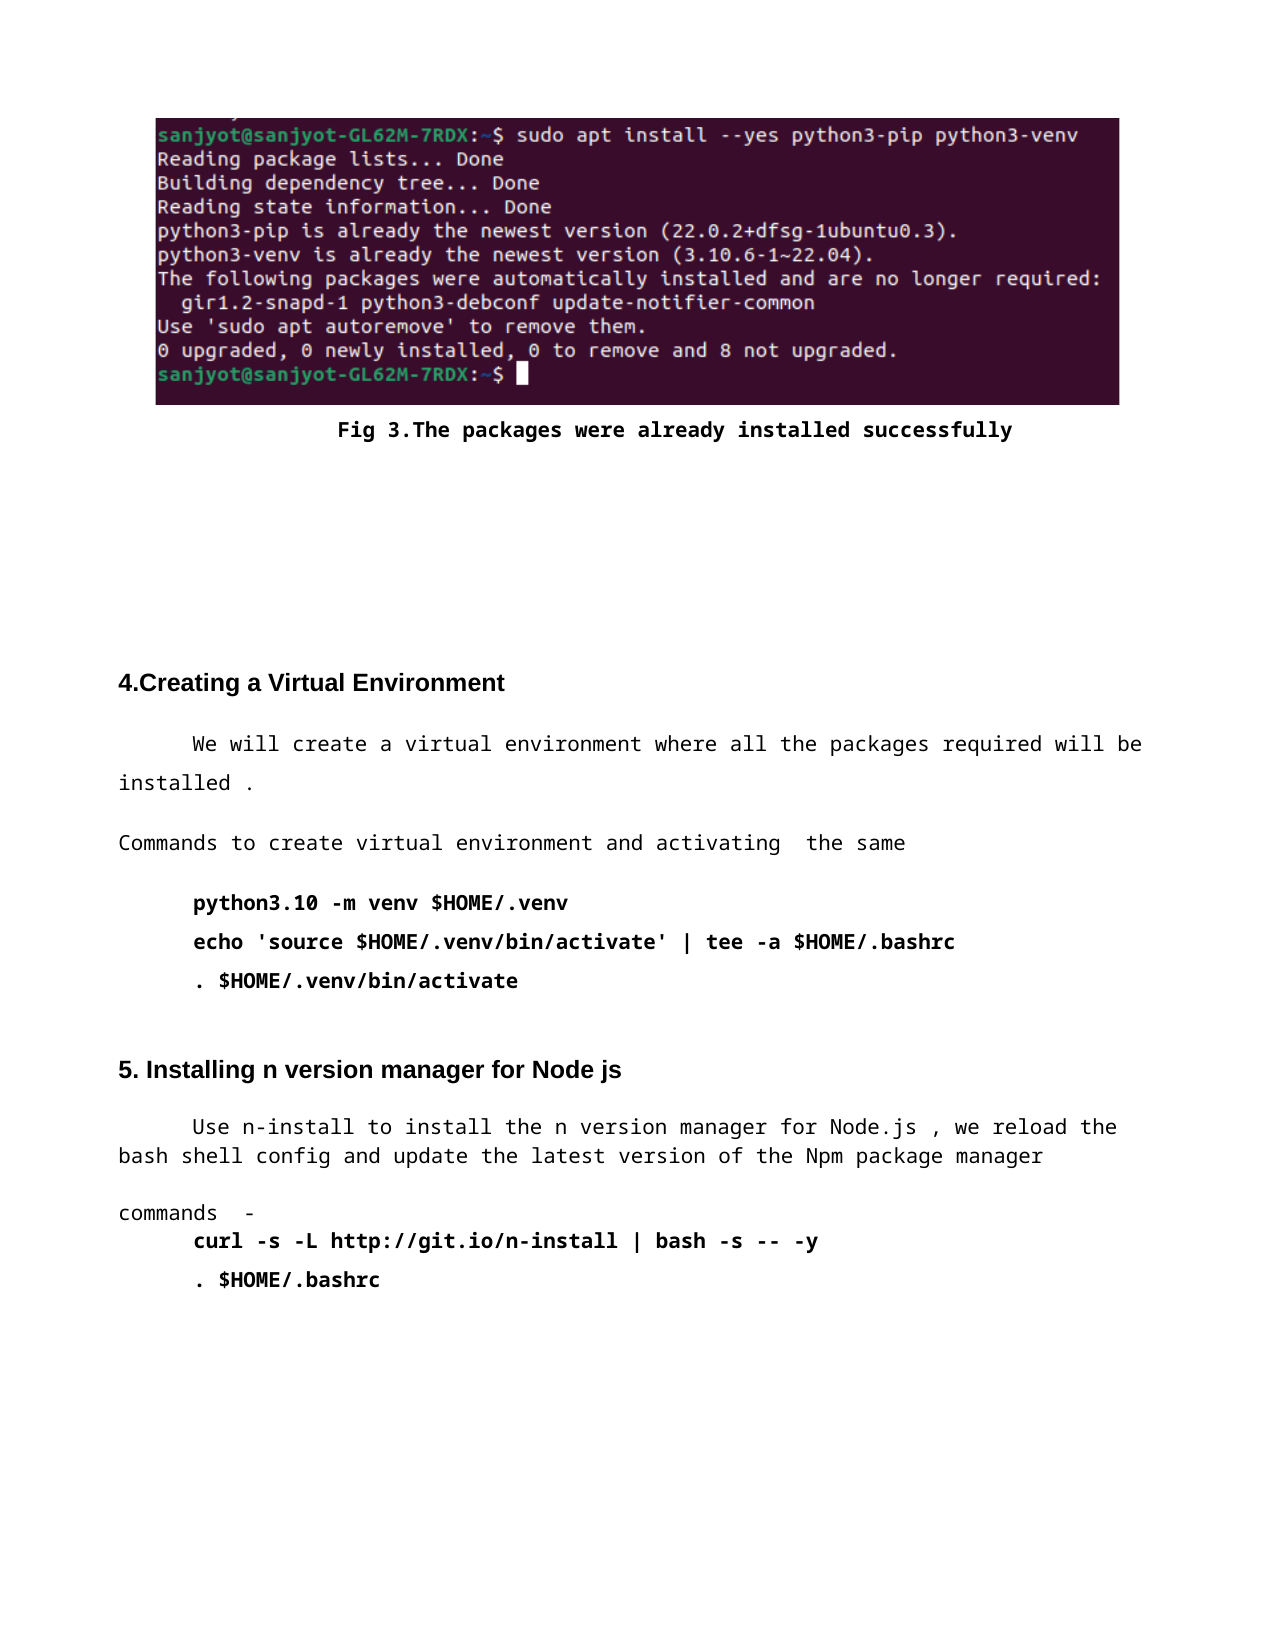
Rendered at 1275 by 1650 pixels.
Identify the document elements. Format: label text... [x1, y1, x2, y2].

text Fig 3.The packages were already installed successfully [193, 118, 1157, 522]
text curl -s -L http://git.io/n-install | bash -s -- -y [193, 1226, 1157, 1255]
text 5. Installing n version manager for Node js [118, 1055, 1157, 1084]
text python3.10 -m venv $HOME/.venv [193, 888, 1157, 916]
text . $HOME/.venv/bin/activate [193, 966, 1157, 994]
text We will create a virtual environment where all the packages required will be installed . [118, 729, 1157, 796]
picture [155, 118, 1120, 405]
text Use n-install to install the n version manager for Node.js , we reload the bash shell config and update the latest version of the Npm package manager [118, 1112, 1157, 1169]
text echo 'source $HOME/.venv/bin/activate' | tee -a $HOME/.bashrc [193, 927, 1157, 955]
text 4.Creating a Virtual Environment [118, 668, 1157, 697]
text Commands to create virtual environment and activating the same [118, 828, 1157, 856]
text . $HOME/.bashrc [193, 1266, 1157, 1294]
text commands - [118, 1198, 1157, 1226]
